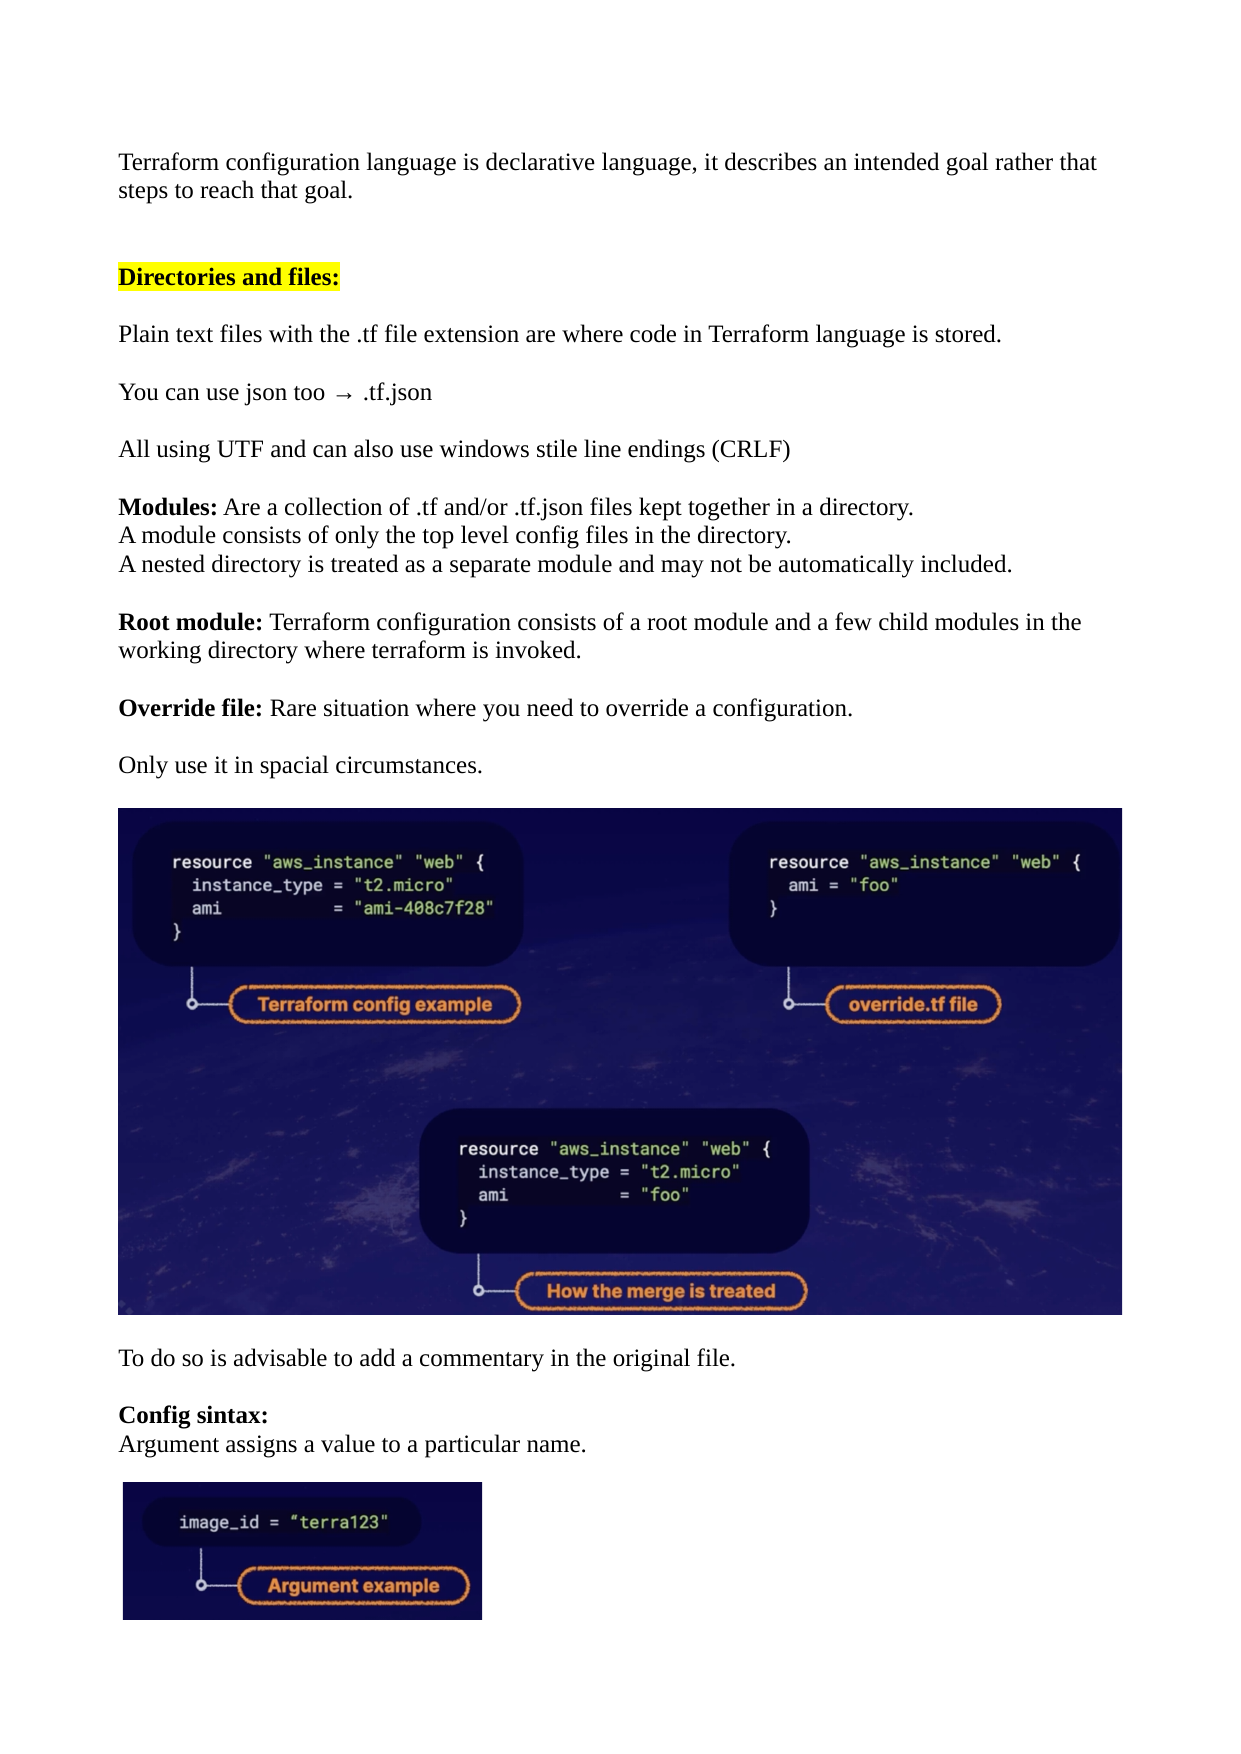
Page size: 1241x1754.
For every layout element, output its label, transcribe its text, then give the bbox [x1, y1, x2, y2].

text Modules: Are a collection of .tf and/or .tf.json files kept together in a directory. [118, 492, 1122, 521]
text Terraform configuration language is declarative language, it describes an intended goal rather that steps to reach that goal. [118, 147, 1122, 204]
text Root module: Terraform configuration consists of a root module and a few child modules in the working directory where terraform is invoked. [118, 607, 1122, 664]
text Override file: Rare situation where you need to override a configuration. [118, 693, 1122, 722]
text A nested directory is treated as a separate module and may not be automatically included. [118, 549, 1122, 578]
text To do so is advisable to add a commentary in the original file. [118, 1343, 1122, 1372]
text A module consists of only the top level config files in the directory. [118, 521, 1122, 549]
picture [122, 1482, 483, 1620]
text All using UTF and can also use windows stile line endings (CRLF) [118, 434, 1122, 463]
text Directories and files: [118, 262, 1122, 291]
text Plain text files with the .tf file extension are where code in Terraform language is stored. [118, 319, 1122, 348]
text You can use json too → .tf.json [118, 377, 1122, 406]
text Only use it in spacial circumstances. [118, 751, 1122, 779]
text Config sintax: [118, 1400, 1122, 1429]
picture [118, 808, 1123, 1315]
text Argument assigns a value to a particular name. [118, 1429, 1122, 1458]
